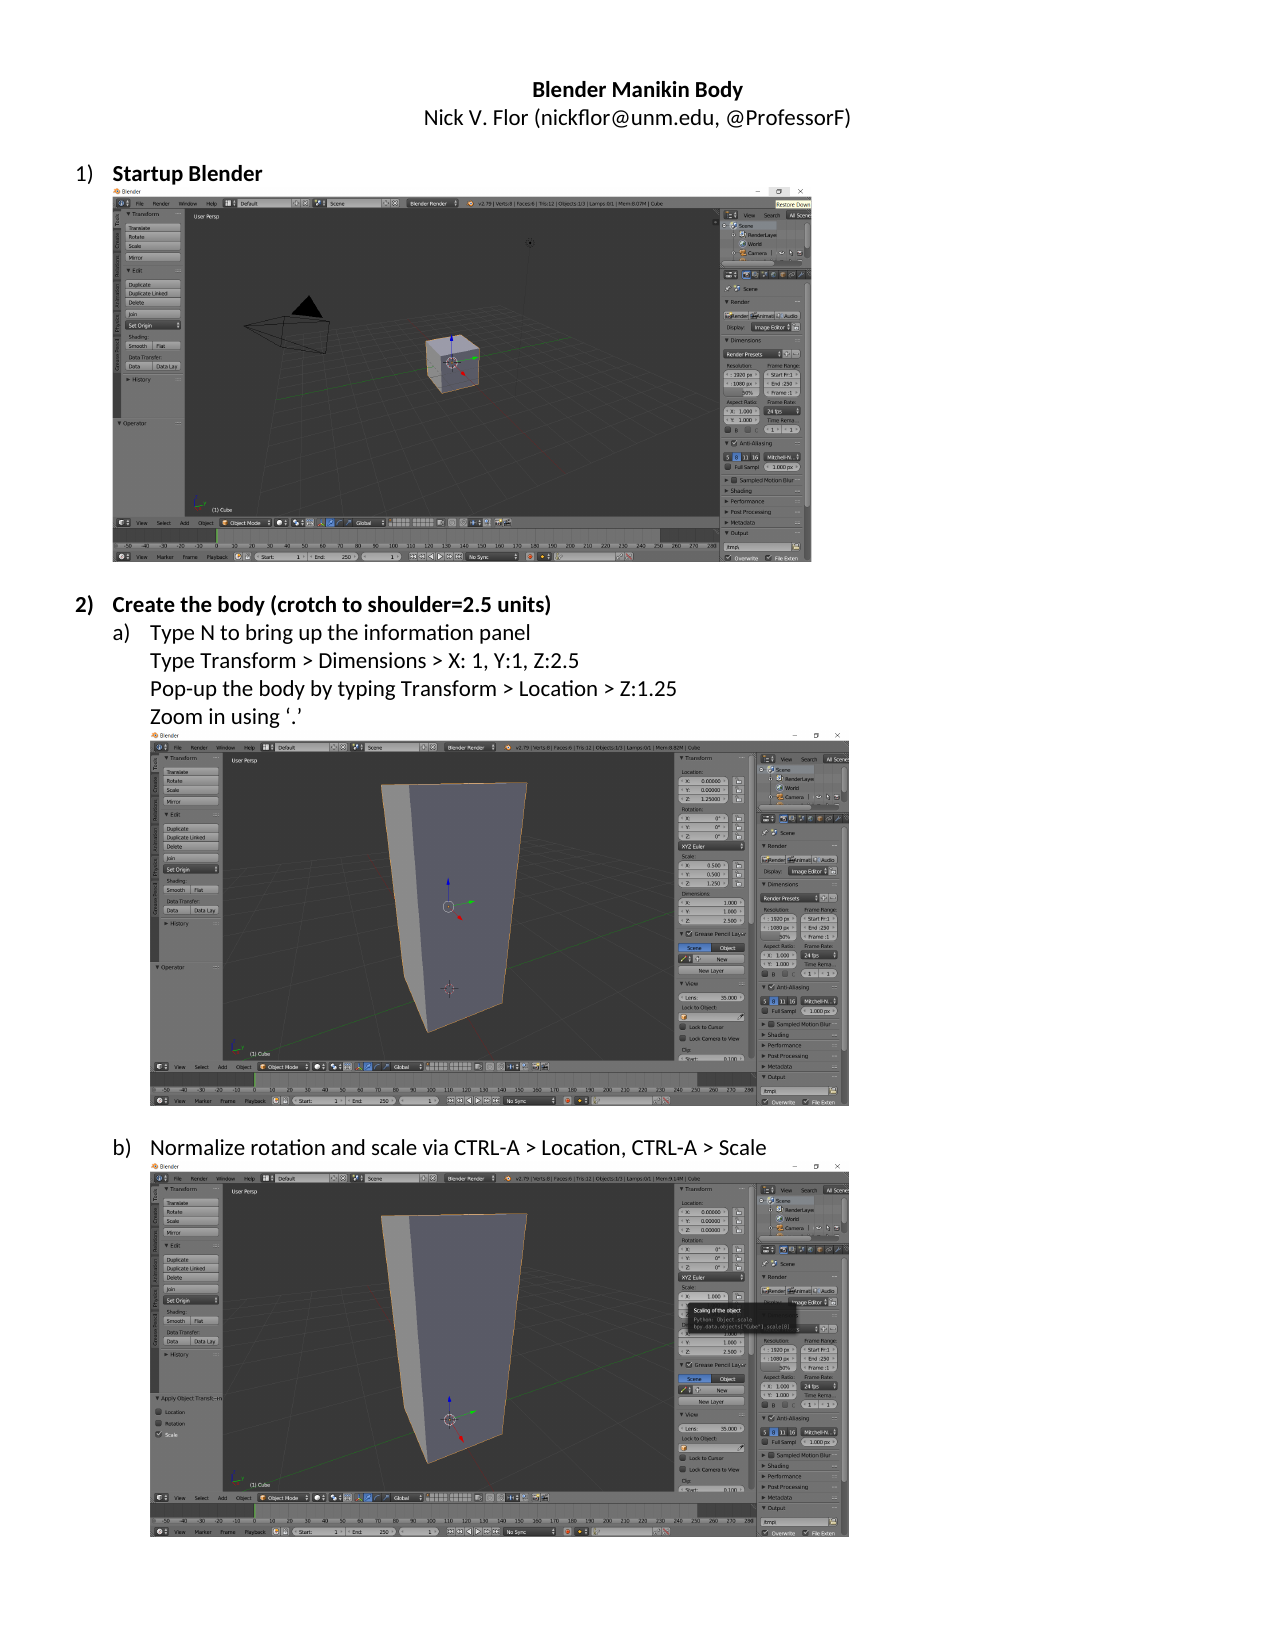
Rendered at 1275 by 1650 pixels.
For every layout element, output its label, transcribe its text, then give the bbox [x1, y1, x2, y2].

text Blender Manikin Body [75, 75, 1200, 103]
list Normalize rotation and scale via CTRL-A > Location, CTRL-A > Scale [112, 1133, 1200, 1536]
text Nick V. Flor (nickflor@unm.edu, @ProfessorF) [75, 103, 1200, 131]
list Startup Blender [75, 159, 1200, 562]
list Create the body (crotch to shoulder=2.5 units) [75, 590, 1200, 618]
list Type N to bring up the information panel Type Transform > Dimensions > X: 1, Y:1, Z:2.5 Pop-up the body by typing Transform > Location > Z:1.25 Zoom in using ‘.’ [112, 618, 1200, 1105]
